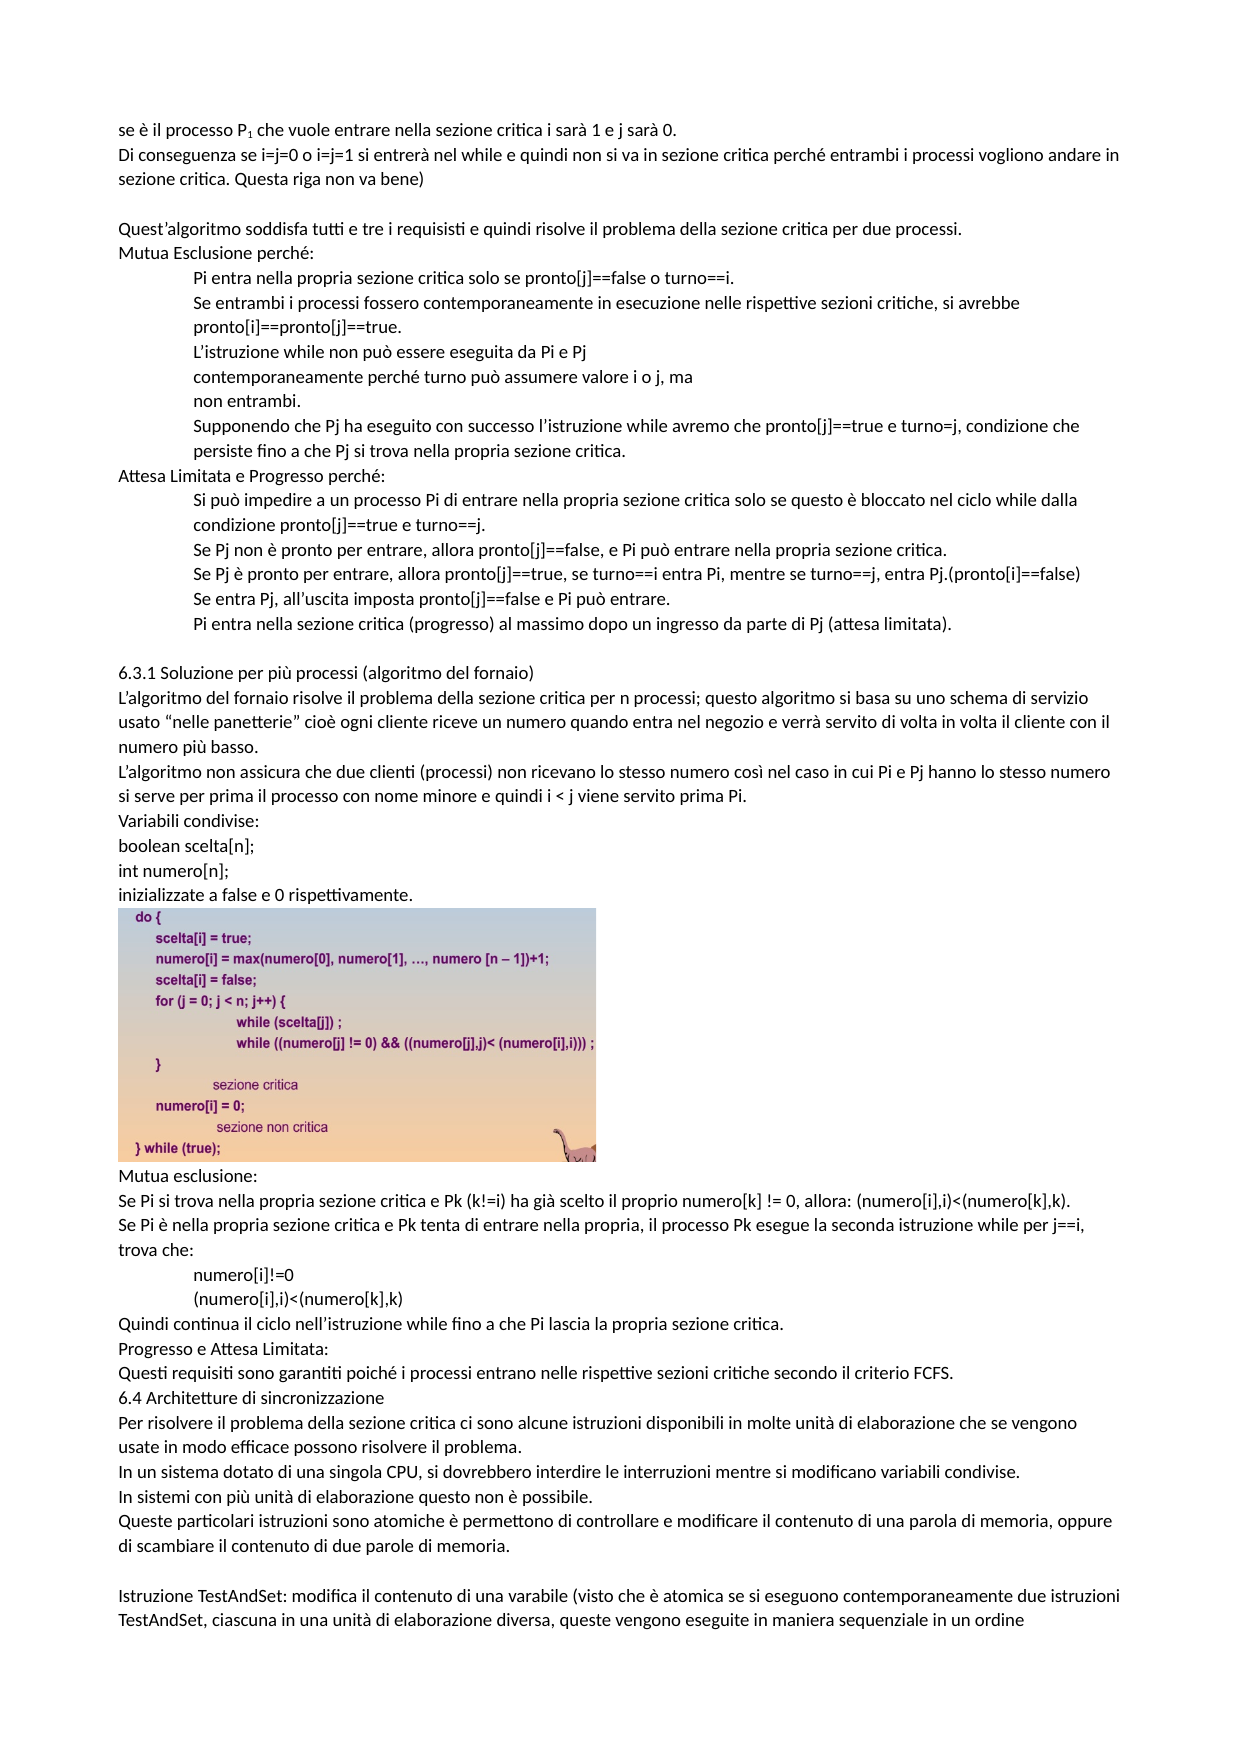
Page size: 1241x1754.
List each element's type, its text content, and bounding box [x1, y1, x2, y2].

text Variabili condivise: [118, 809, 1122, 832]
text In un sistema dotato di una singola CPU, si dovrebbero interdire le interruzioni mentre si modificano variabili condivise. [118, 1460, 1122, 1483]
list L’istruzione while non può essere eseguita da Pi e Pj [193, 340, 1122, 363]
list numero[i]!=0 [193, 1263, 1122, 1286]
text Progresso e Attesa Limitata: [118, 1337, 1122, 1360]
list Pi entra nella sezione critica (progresso) al massimo dopo un ingresso da parte di Pj (attesa limitata). [193, 612, 1122, 635]
text Questi requisiti sono garantiti poiché i processi entrano nelle rispettive sezioni critiche secondo il criterio FCFS. [118, 1362, 1122, 1384]
list Supponendo che Pj ha eseguito con successo l’istruzione while avremo che pronto[j]==true e turno=j, condizione che persiste fino a che Pj si trova nella propria sezione critica. [193, 414, 1122, 462]
text int numero[n]; [118, 859, 1122, 882]
text Per risolvere il problema della sezione critica ci sono alcune istruzioni disponibili in molte unità di elaborazione che se vengono usate in modo efficace possono risolvere il problema. [118, 1411, 1122, 1458]
text inizializzate a false e 0 rispettivamente. [118, 883, 1122, 906]
text Di conseguenza se i=j=0 o i=j=1 si entrerà nel while e quindi non si va in sezione critica perché entrambi i processi vogliono andare in sezione critica. Questa riga non va bene) [118, 143, 1122, 190]
text L’algoritmo non assicura che due clienti (processi) non ricevano lo stesso numero così nel caso in cui Pi e Pj hanno lo stesso numero si serve per prima il processo con nome minore e quindi i < j viene servito prima Pi. [118, 760, 1122, 808]
text 6.3.1 Soluzione per più processi (algoritmo del fornaio) [118, 661, 1122, 684]
list (numero[i],i)<(numero[k],k) [193, 1287, 1122, 1310]
text Quindi continua il ciclo nell’istruzione while fino a che Pi lascia la propria sezione critica. [118, 1312, 1122, 1335]
text In sistemi con più unità di elaborazione questo non è possibile. [118, 1485, 1122, 1508]
list Si può impedire a un processo Pi di entrare nella propria sezione critica solo se questo è bloccato nel ciclo while dalla condizione pronto[j]==true e turno==j. [193, 488, 1122, 536]
list Se Pj non è pronto per entrare, allora pronto[j]==false, e Pi può entrare nella propria sezione critica. [193, 538, 1122, 561]
text Attesa Limitata e Progresso perché: [118, 464, 1122, 487]
list Se entrambi i processi fossero contemporaneamente in esecuzione nelle rispettive sezioni critiche, si avrebbe pronto[i]==pronto[j]==true. [193, 291, 1122, 338]
list contemporaneamente perché turno può assumere valore i o j, ma [193, 365, 1122, 388]
text Queste particolari istruzioni sono atomiche è permettono di controllare e modificare il contenuto di una parola di memoria, oppure di scambiare il contenuto di due parole di memoria. [118, 1510, 1122, 1557]
text Mutua esclusione: [118, 1164, 1122, 1187]
text Se Pi è nella propria sezione critica e Pk tenta di entrare nella propria, il processo Pk esegue la seconda istruzione while per j==i, trova che: [118, 1213, 1122, 1261]
text 6.4 Architetture di sincronizzazione [118, 1386, 1122, 1409]
text Mutua Esclusione perché: [118, 242, 1122, 264]
text Se Pi si trova nella propria sezione critica e Pk (k!=i) ha già scelto il proprio numero[k] != 0, allora: (numero[i],i)<(numero[k],k). [118, 1189, 1122, 1212]
list Pi entra nella propria sezione critica solo se pronto[j]==false o turno==i. [193, 266, 1122, 289]
list Se Pj è pronto per entrare, allora pronto[j]==true, se turno==i entra Pi, mentre se turno==j, entra Pj.(pronto[i]==false) [193, 562, 1122, 585]
list non entrambi. [193, 390, 1122, 413]
text boolean scelta[n]; [118, 834, 1122, 857]
text se è il processo P1 che vuole entrare nella sezione critica i sarà 1 e j sarà 0. [118, 118, 1122, 141]
text L’algoritmo del fornaio risolve il problema della sezione critica per n processi; questo algoritmo si basa su uno schema di servizio usato “nelle panetterie” cioè ogni cliente riceve un numero quando entra nel negozio e verrà servito di volta in volta il cliente con il numero più basso. [118, 686, 1122, 758]
text Quest’algoritmo soddisfa tutti e tre i requisisti e quindi risolve il problema della sezione critica per due processi. [118, 217, 1122, 240]
picture [118, 908, 597, 1162]
text Istruzione TestAndSet: modifica il contenuto di una varabile (visto che è atomica se si eseguono contemporaneamente due istruzioni TestAndSet, ciascuna in una unità di elaborazione diversa, queste vengono eseguite in maniera sequenziale in un ordine [118, 1584, 1122, 1631]
list Se entra Pj, all’uscita imposta pronto[j]==false e Pi può entrare. [193, 587, 1122, 610]
